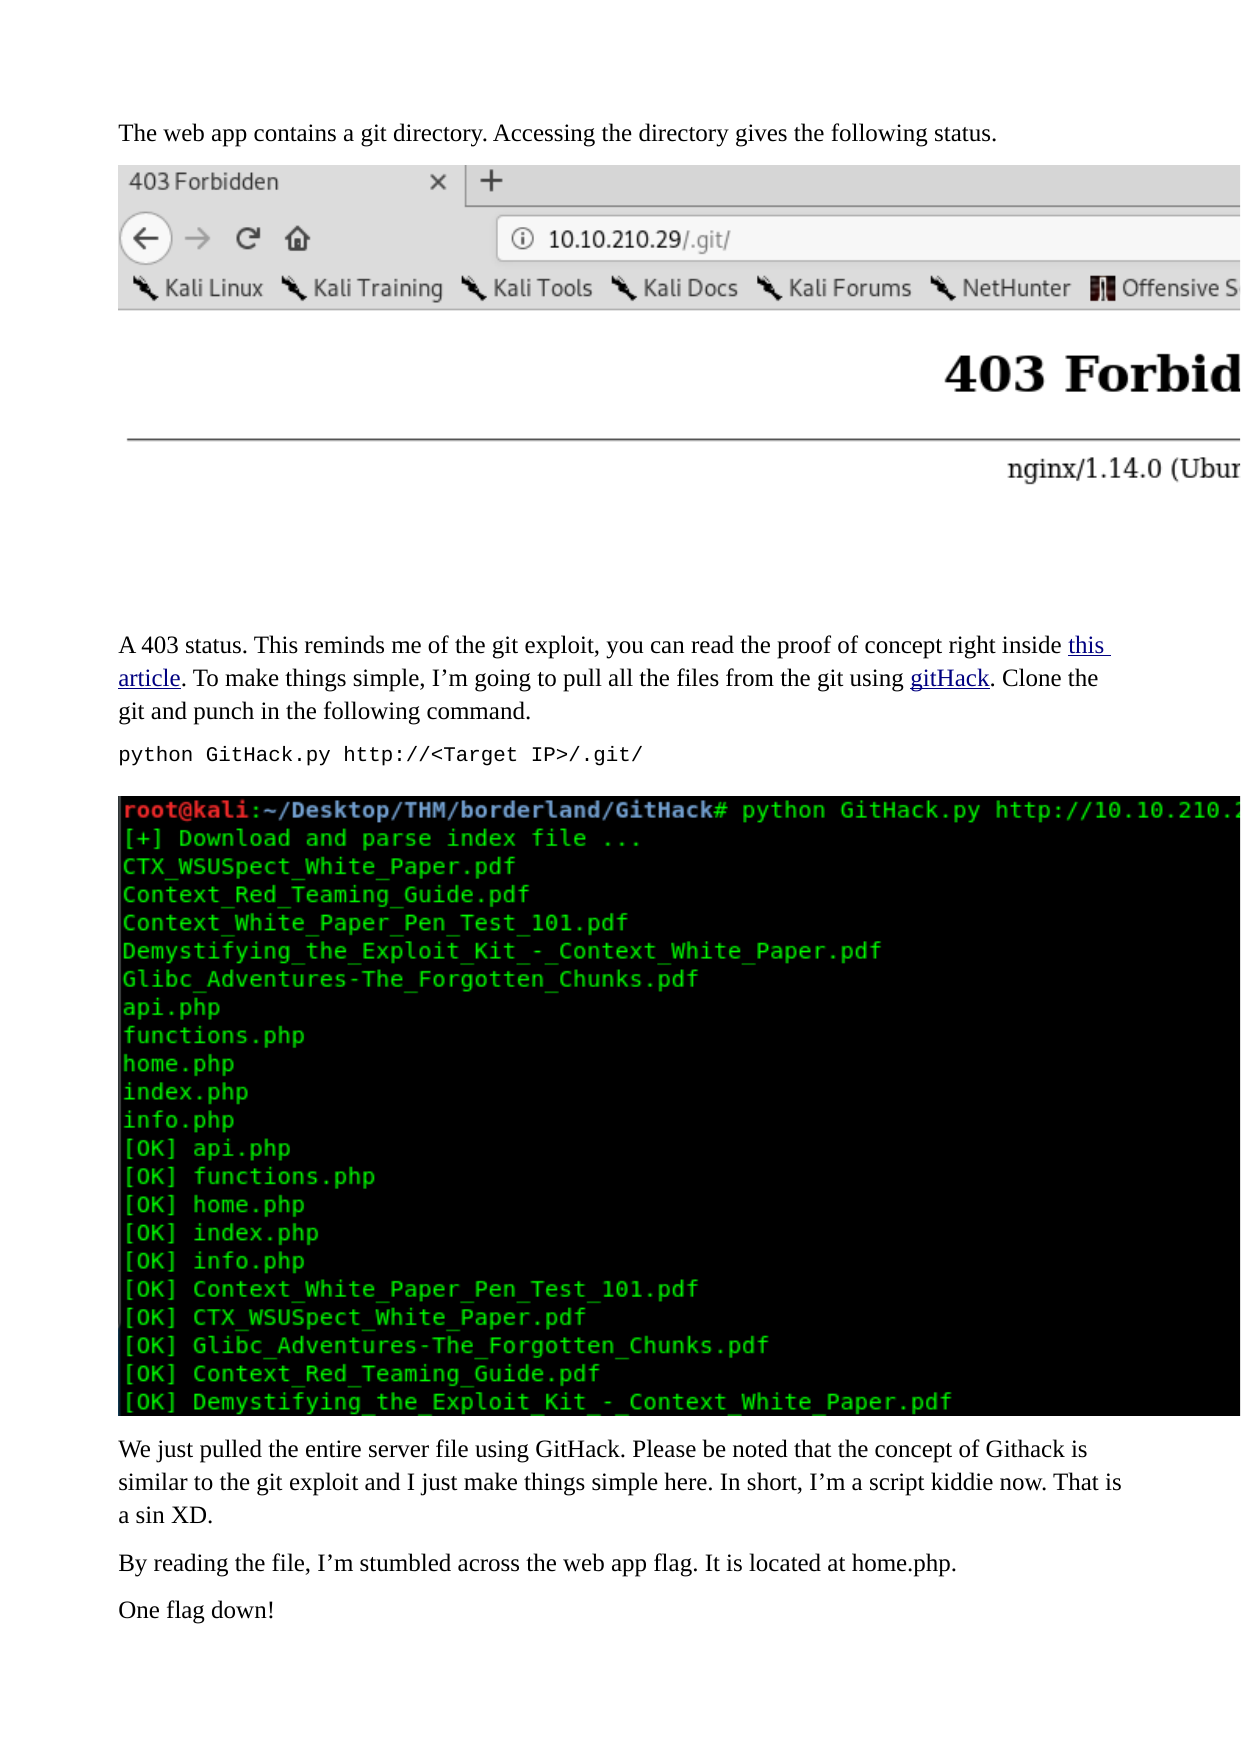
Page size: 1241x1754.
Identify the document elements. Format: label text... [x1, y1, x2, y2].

text By reading the file, I’m stumbled across the web app flag. It is located at home.php. [118, 1548, 1122, 1577]
picture [118, 165, 1241, 611]
text We just pulled the entire server file using GitHack. Please be noted that the concept of Githack is similar to the git exploit and I just make things simple here. In short, I’m a script kiddie now. That is a sin XD. [118, 1434, 1122, 1529]
text The web app contains a git directory. Accessing the directory gives the following status. [118, 118, 1122, 147]
picture [118, 796, 1241, 1416]
text One flag down! [118, 1596, 1122, 1624]
text A 403 status. This reminds me of the git exploit, you can read the proof of concept right inside this article. To make things simple, I’m going to pull all the files from the git using gitHack. Clone the git and punch in the following command. [118, 630, 1122, 725]
text python GitHack.py http://<Target IP>/.git/ [118, 743, 1122, 767]
